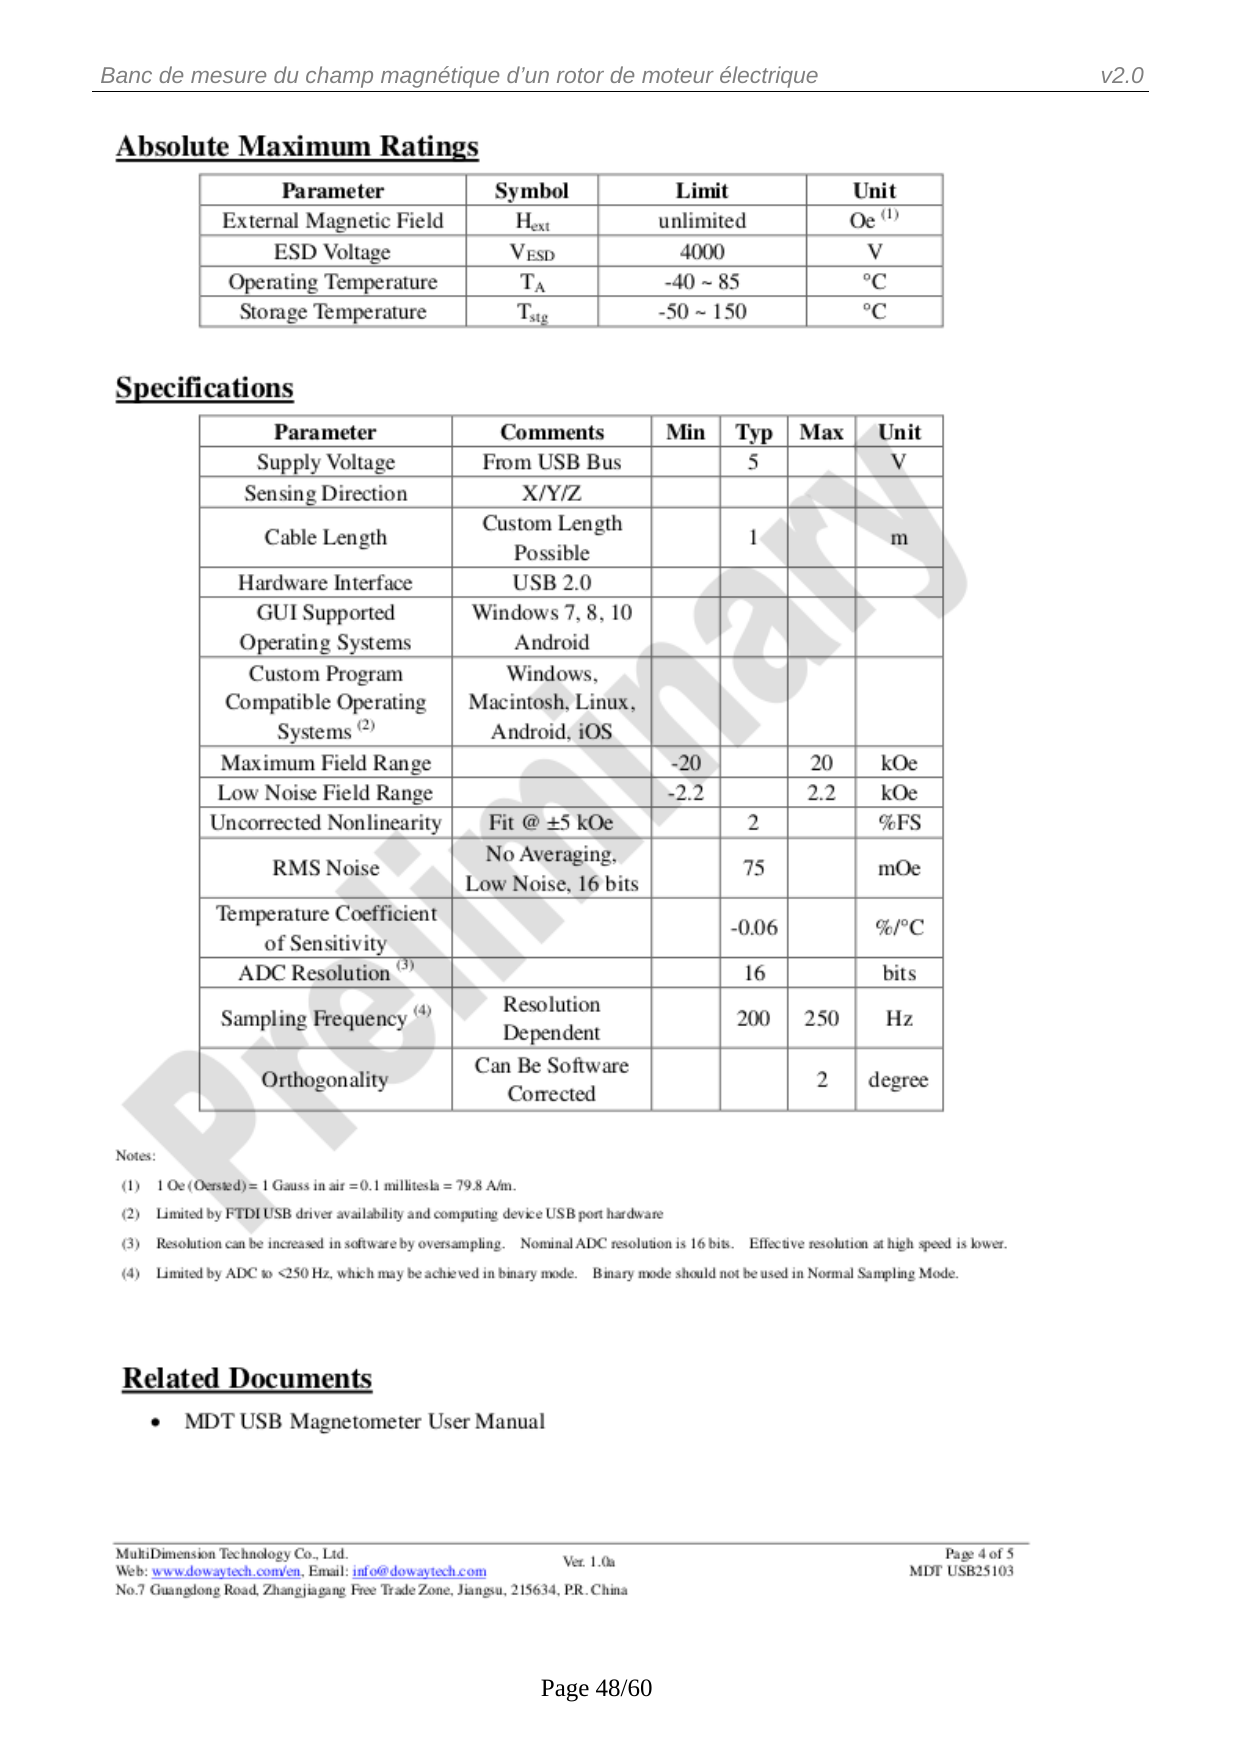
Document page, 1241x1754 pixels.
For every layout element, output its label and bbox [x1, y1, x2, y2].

picture [94, 120, 1032, 1606]
